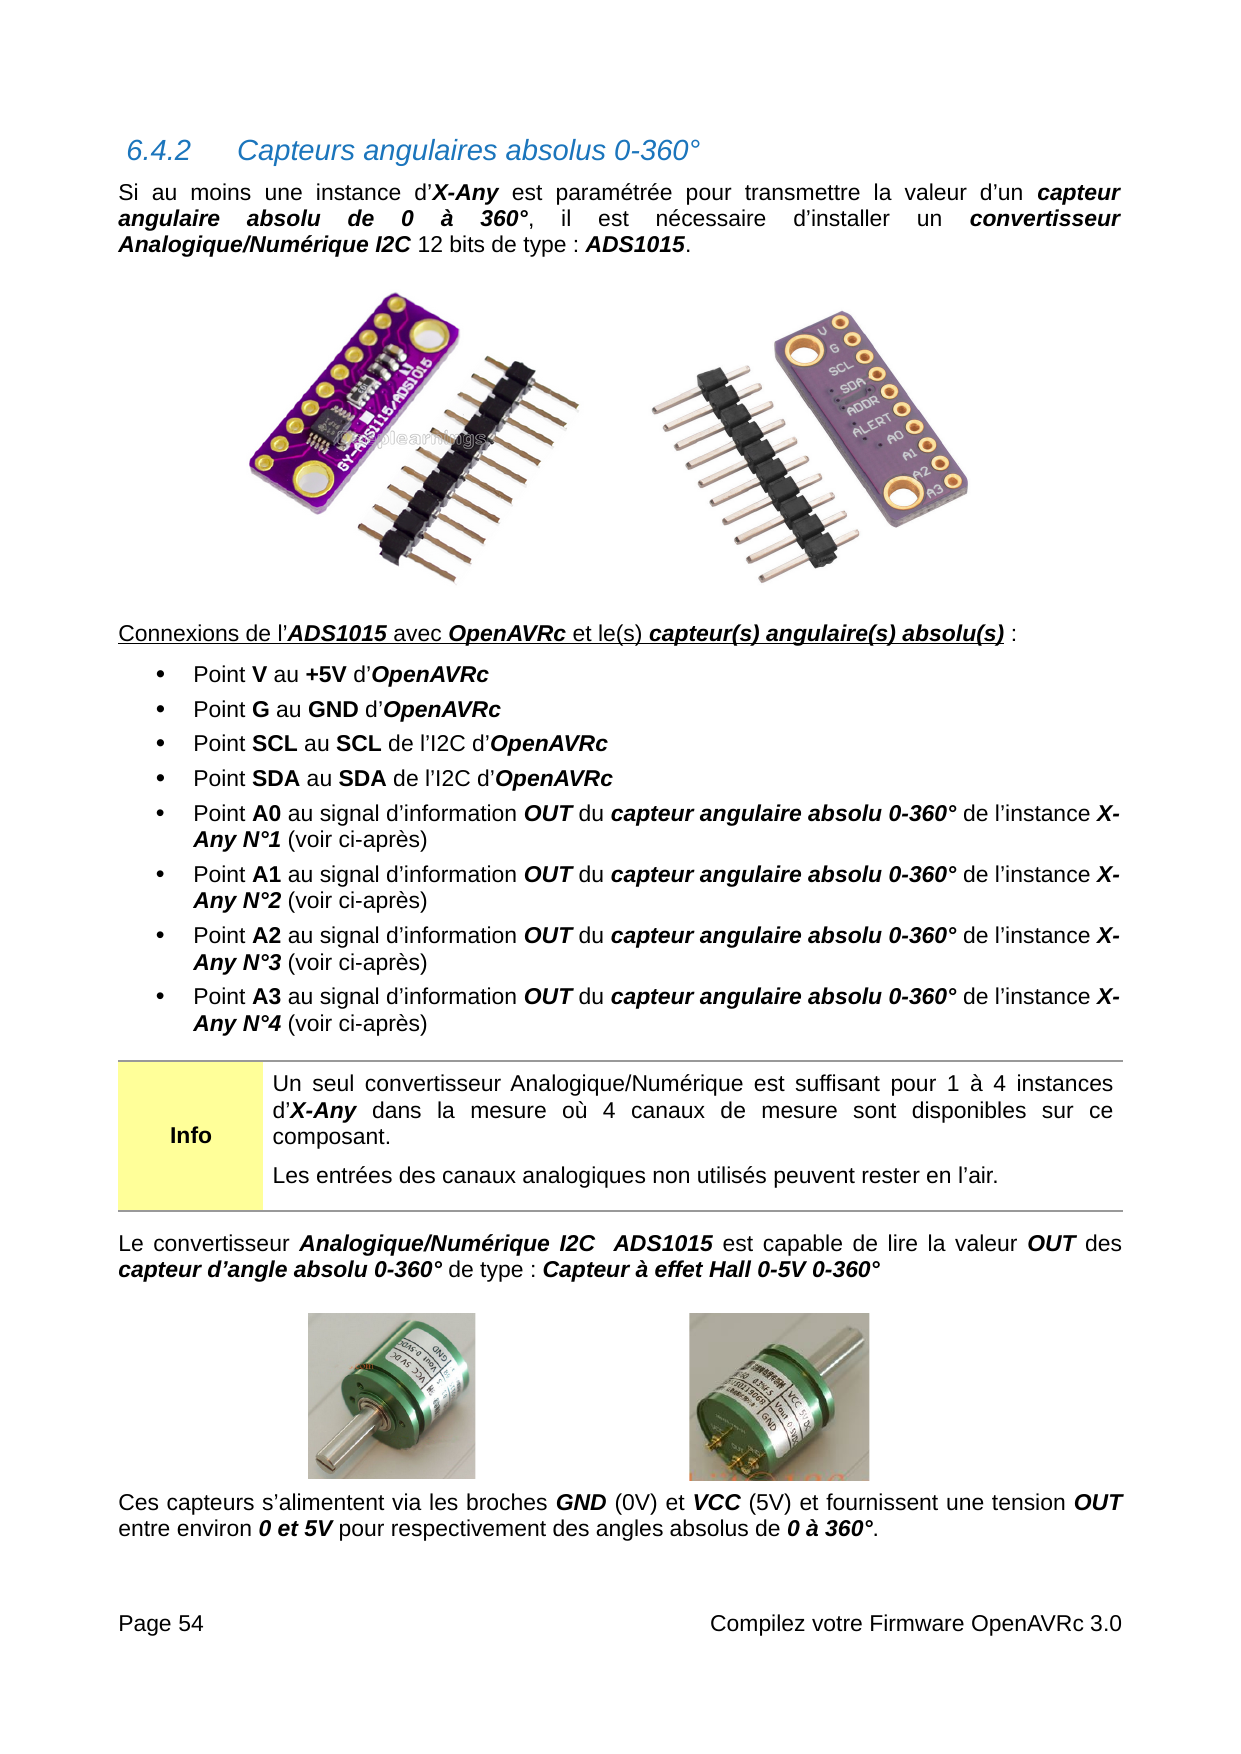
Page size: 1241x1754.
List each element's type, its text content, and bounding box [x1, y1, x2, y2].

table_header Info [118, 1062, 263, 1210]
list Point G au GND d’OpenAVRc [156, 693, 1122, 722]
subtitle Capteurs angulaires absolus 0-360° [118, 133, 1122, 166]
picture [308, 1313, 476, 1479]
picture [238, 273, 592, 603]
list Point SCL au SCL de l’I2C d’OpenAVRc [156, 728, 1122, 757]
text Si au moins une instance d’X-Any est paramétrée pour transmettre la valeur d’un capteur angulaire absolu de 0 à 360°, il est nécessaire d’installer un convertisseur Analogique/Numérique I2C 12 bits de type : ADS1015. [118, 179, 1122, 258]
text Connexions de l’ADS1015 avec OpenAVRc et le(s) capteur(s) angulaire(s) absolu(s) : [118, 620, 1122, 646]
list Point SDA au SDA de l’I2C d’OpenAVRc [156, 763, 1122, 792]
table_header Un seul convertisseur Analogique/Numérique est suffisant pour 1 à 4 instances d’X-Any dans la mesure où 4 canaux de mesure sont disponibles sur ce composant. Les entrées des canaux analogiques non utilisés peuvent rester en l’air. [264, 1062, 1122, 1210]
picture [646, 298, 973, 586]
list Point A3 au signal d’information OUT du capteur angulaire absolu 0-360° de l’instance X-Any N°4 (voir ci-après) [156, 981, 1122, 1036]
list Point A2 au signal d’information OUT du capteur angulaire absolu 0-360° de l’instance X-Any N°3 (voir ci-après) [156, 920, 1122, 975]
list Point A1 au signal d’information OUT du capteur angulaire absolu 0-360° de l’instance X-Any N°2 (voir ci-après) [156, 859, 1122, 914]
text Le convertisseur Analogique/Numérique I2C ADS1015 est capable de lire la valeur OUT des capteur d’angle absolu 0-360° de type : Capteur à effet Hall 0-5V 0-360° [118, 1229, 1122, 1282]
picture [689, 1313, 870, 1481]
text Ces capteurs s’alimentent via les broches GND (0V) et VCC (5V) et fournissent une tension OUT entre environ 0 et 5V pour respectivement des angles absolus de 0 à 360°. [118, 1489, 1122, 1542]
list Point A0 au signal d’information OUT du capteur angulaire absolu 0-360° de l’instance X-Any N°1 (voir ci-après) [156, 798, 1122, 853]
list Point V au +5V d’OpenAVRc [156, 659, 1122, 688]
